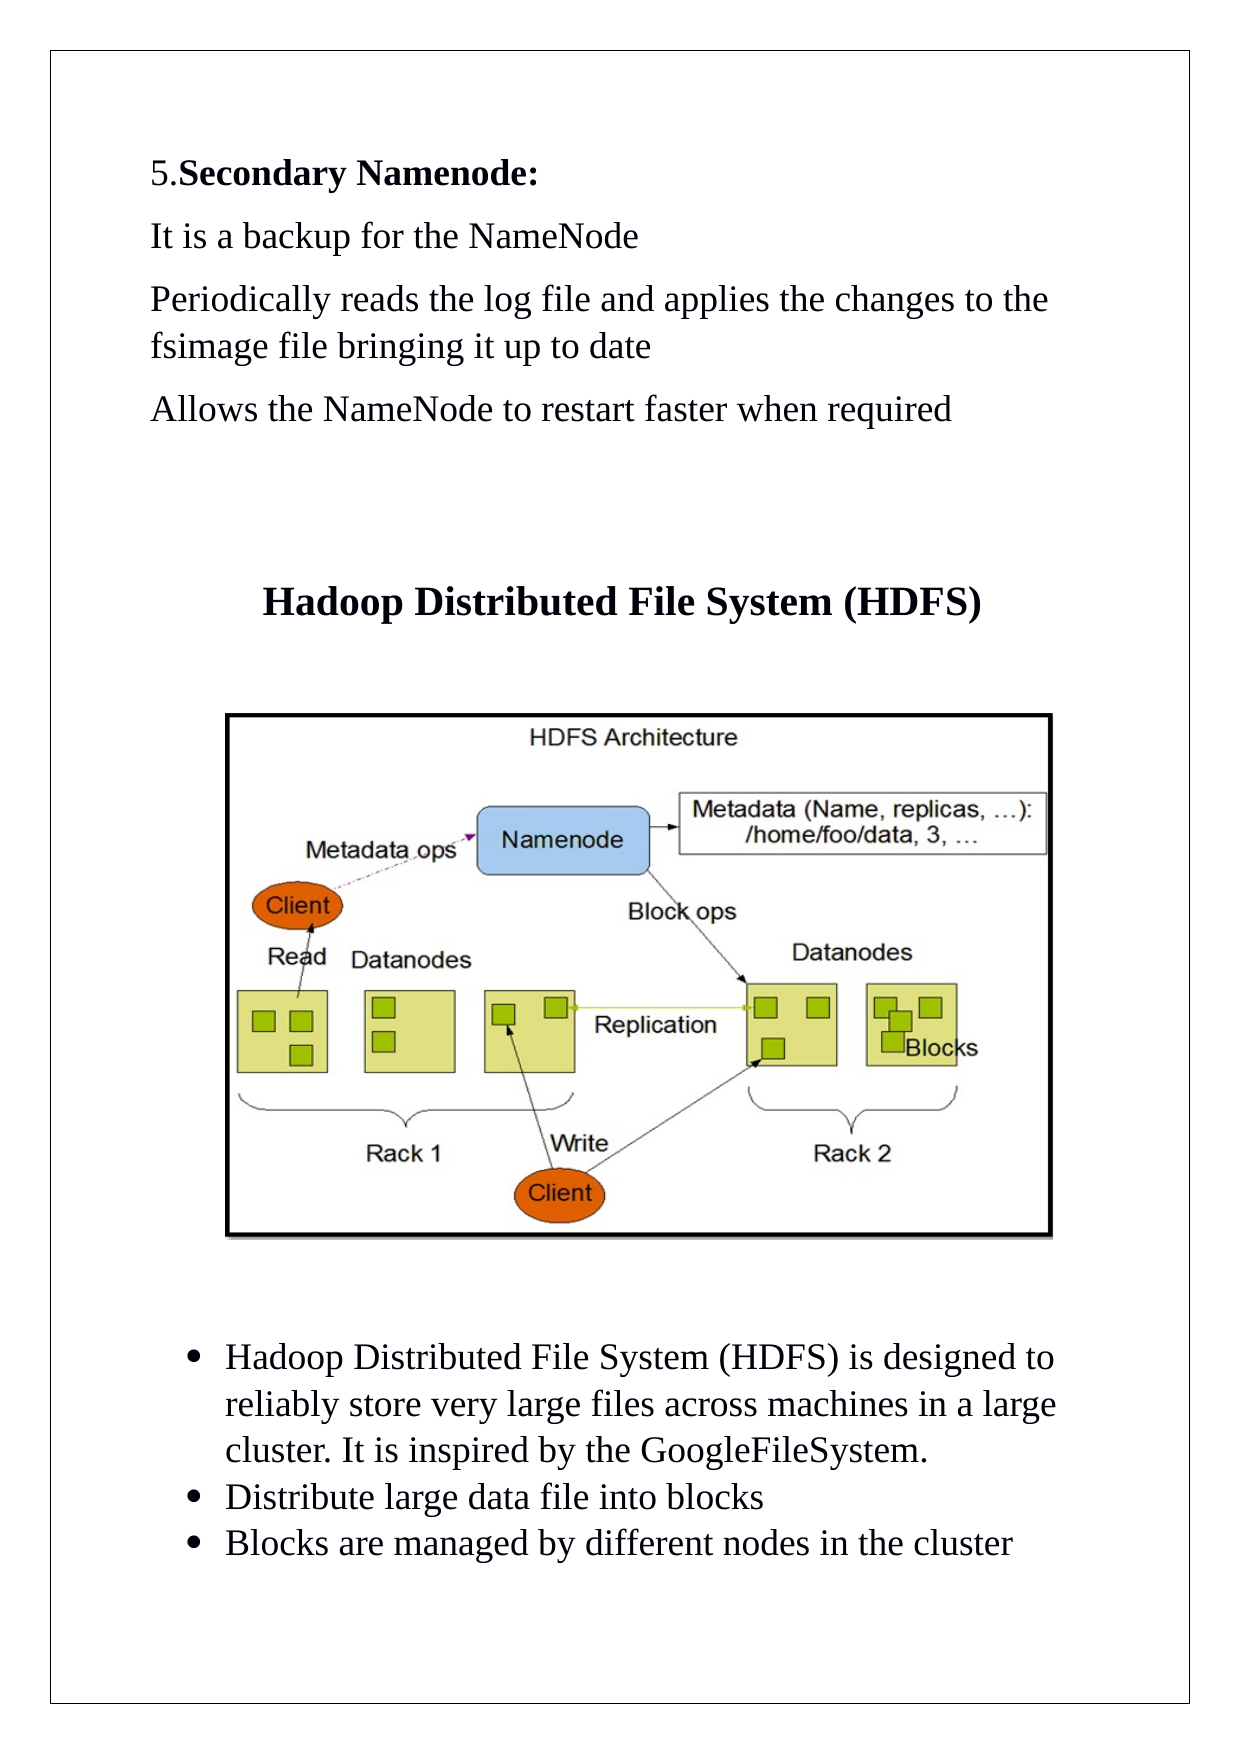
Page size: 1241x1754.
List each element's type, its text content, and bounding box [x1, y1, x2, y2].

text Hadoop Distributed File System (HDFS) [150, 576, 1090, 624]
list Blocks are managed by different nodes in the cluster [187, 1521, 1090, 1564]
list Distribute large data file into blocks [187, 1474, 1090, 1517]
text Allows the NameNode to restart faster when required [150, 386, 1090, 429]
text Periodically reads the log file and applies the changes to the fsimage file bringing it up to date [150, 276, 1090, 366]
text It is a backup for the NameNode [150, 213, 1090, 256]
list Hadoop Distributed File System (HDFS) is designed to reliably store very large files across machines in a large cluster. It is inspired by the GoogleFileSystem. [187, 1334, 1090, 1471]
picture [225, 712, 1054, 1240]
text 5.Secondary Namenode: [150, 150, 1090, 193]
